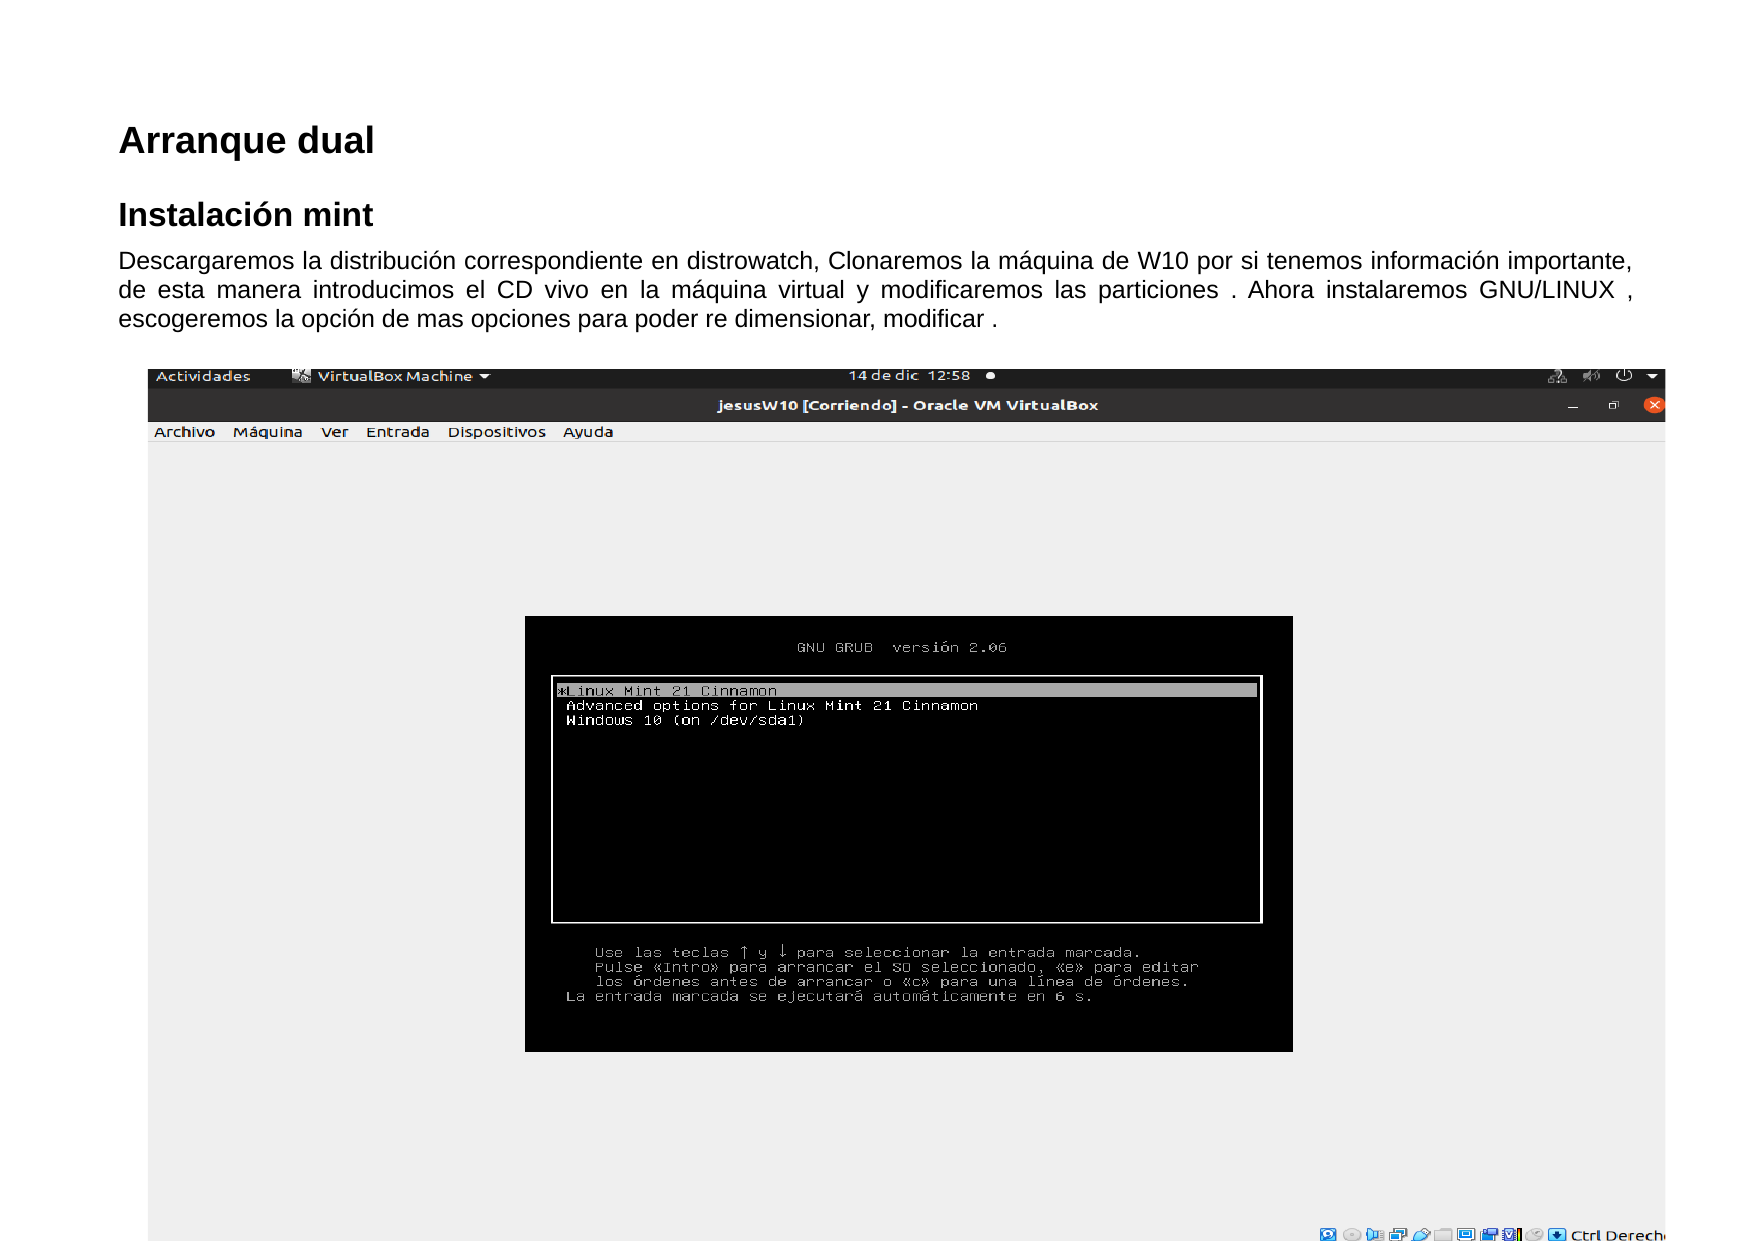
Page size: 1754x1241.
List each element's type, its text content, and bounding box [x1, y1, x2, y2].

picture [147, 369, 1666, 1241]
subtitle Instalación mint [118, 195, 1636, 234]
text Descargaremos la distribución correspondiente en distrowatch, Clonaremos la máquina de W10 por si tenemos información importante, de esta manera introducimos el CD vivo en la máquina virtual y modificaremos las particiones . Ahora instalaremos GNU/LINUX , escogeremos la opción de mas opciones para poder re dimensionar, modificar . [118, 246, 1636, 332]
subtitle Arranque dual [118, 118, 1636, 162]
